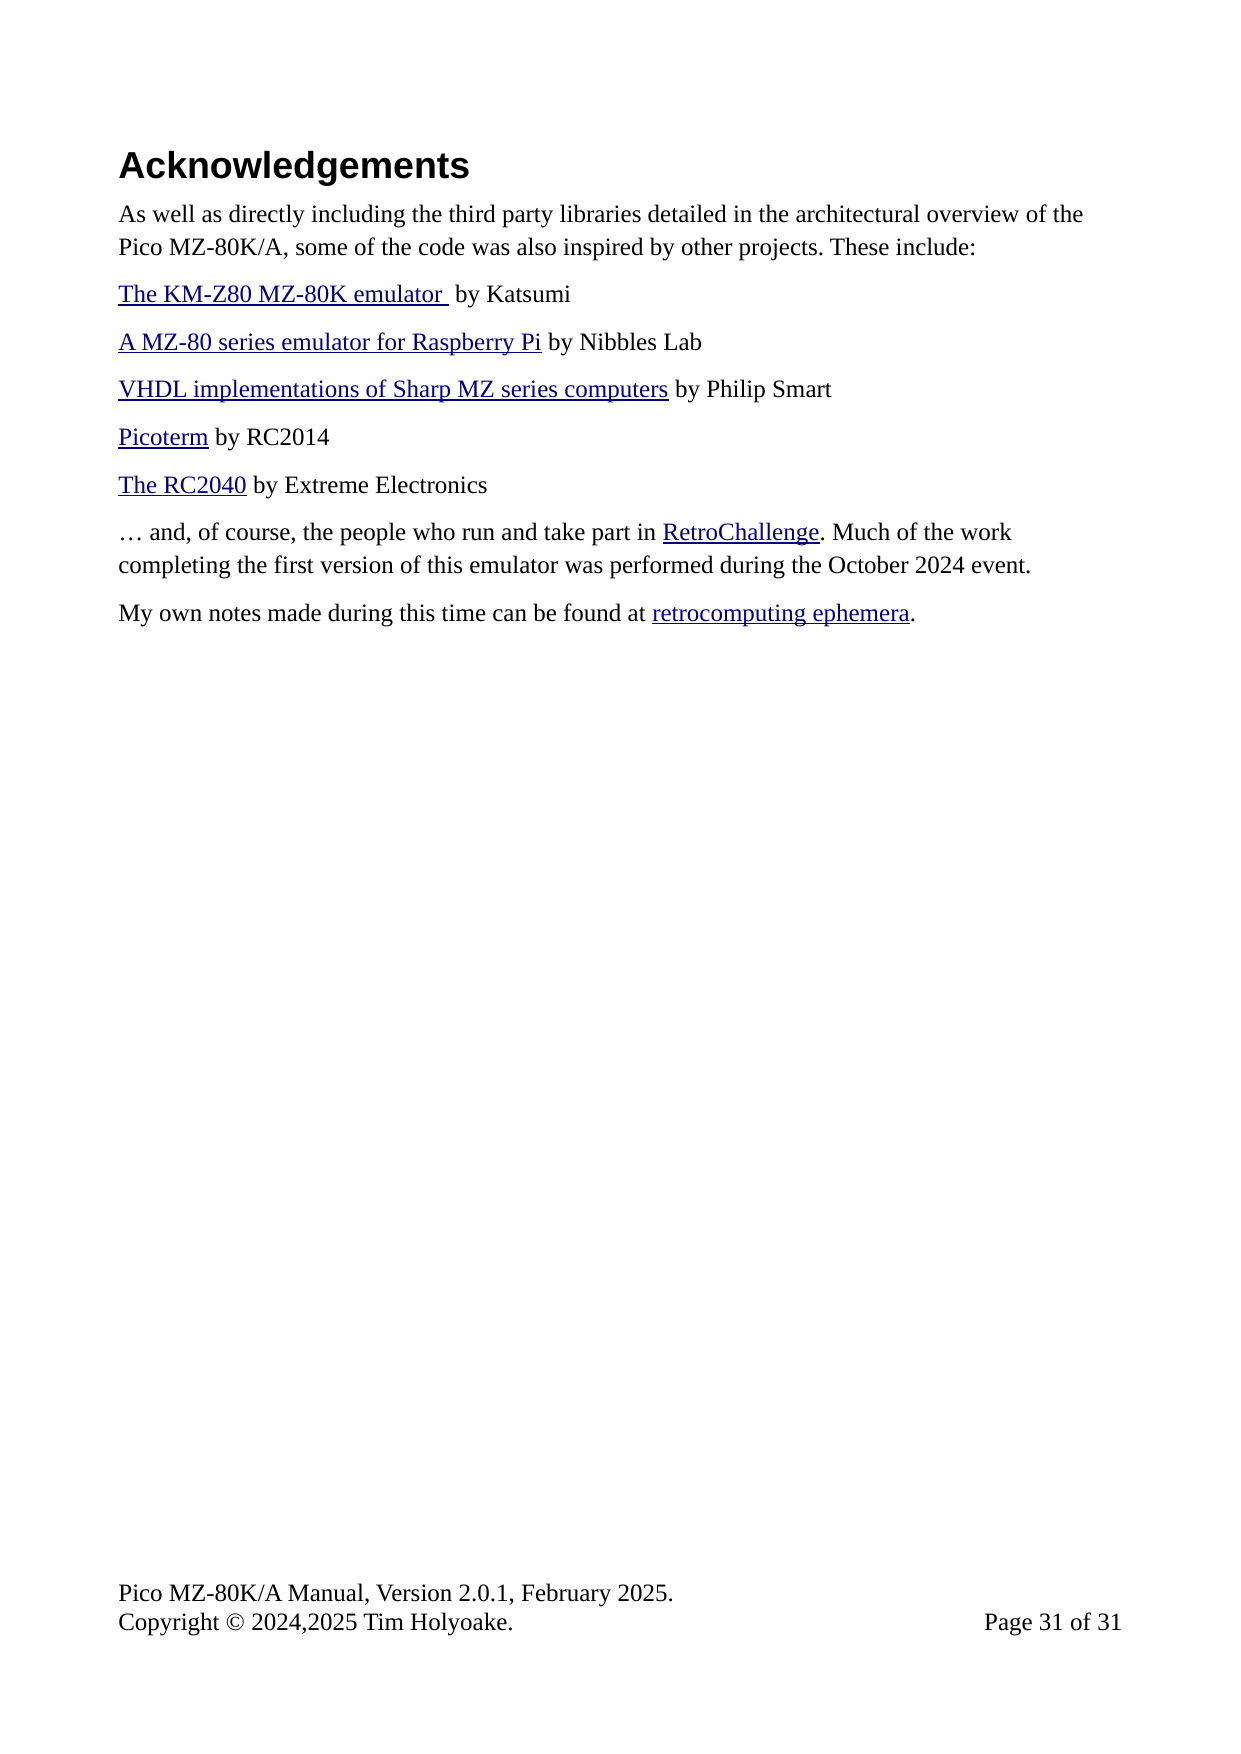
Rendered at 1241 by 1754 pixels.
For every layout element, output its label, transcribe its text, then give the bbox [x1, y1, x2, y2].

text As well as directly including the third party libraries detailed in the architectural overview of the Pico MZ-80K/A, some of the code was also inspired by other projects. These include: [118, 199, 1122, 261]
text … and, of course, the people who run and take part in RetroChallenge. Much of the work completing the first version of this emulator was performed during the October 2024 event. [118, 517, 1122, 579]
text My own notes made during this time can be found at retrocomputing ephemera. [118, 598, 1122, 627]
text The RC2040 by Extreme Electronics [118, 470, 1122, 498]
text A MZ-80 series emulator for Raspberry Pi by Nibbles Lab [118, 327, 1122, 356]
text The KM-Z80 MZ-80K emulator by Katsumi [118, 279, 1122, 308]
text VHDL implementations of Sharp MZ series computers by Philip Smart [118, 374, 1122, 403]
text Picoterm by RC2014 [118, 422, 1122, 451]
subtitle Acknowledgements [118, 143, 1122, 186]
